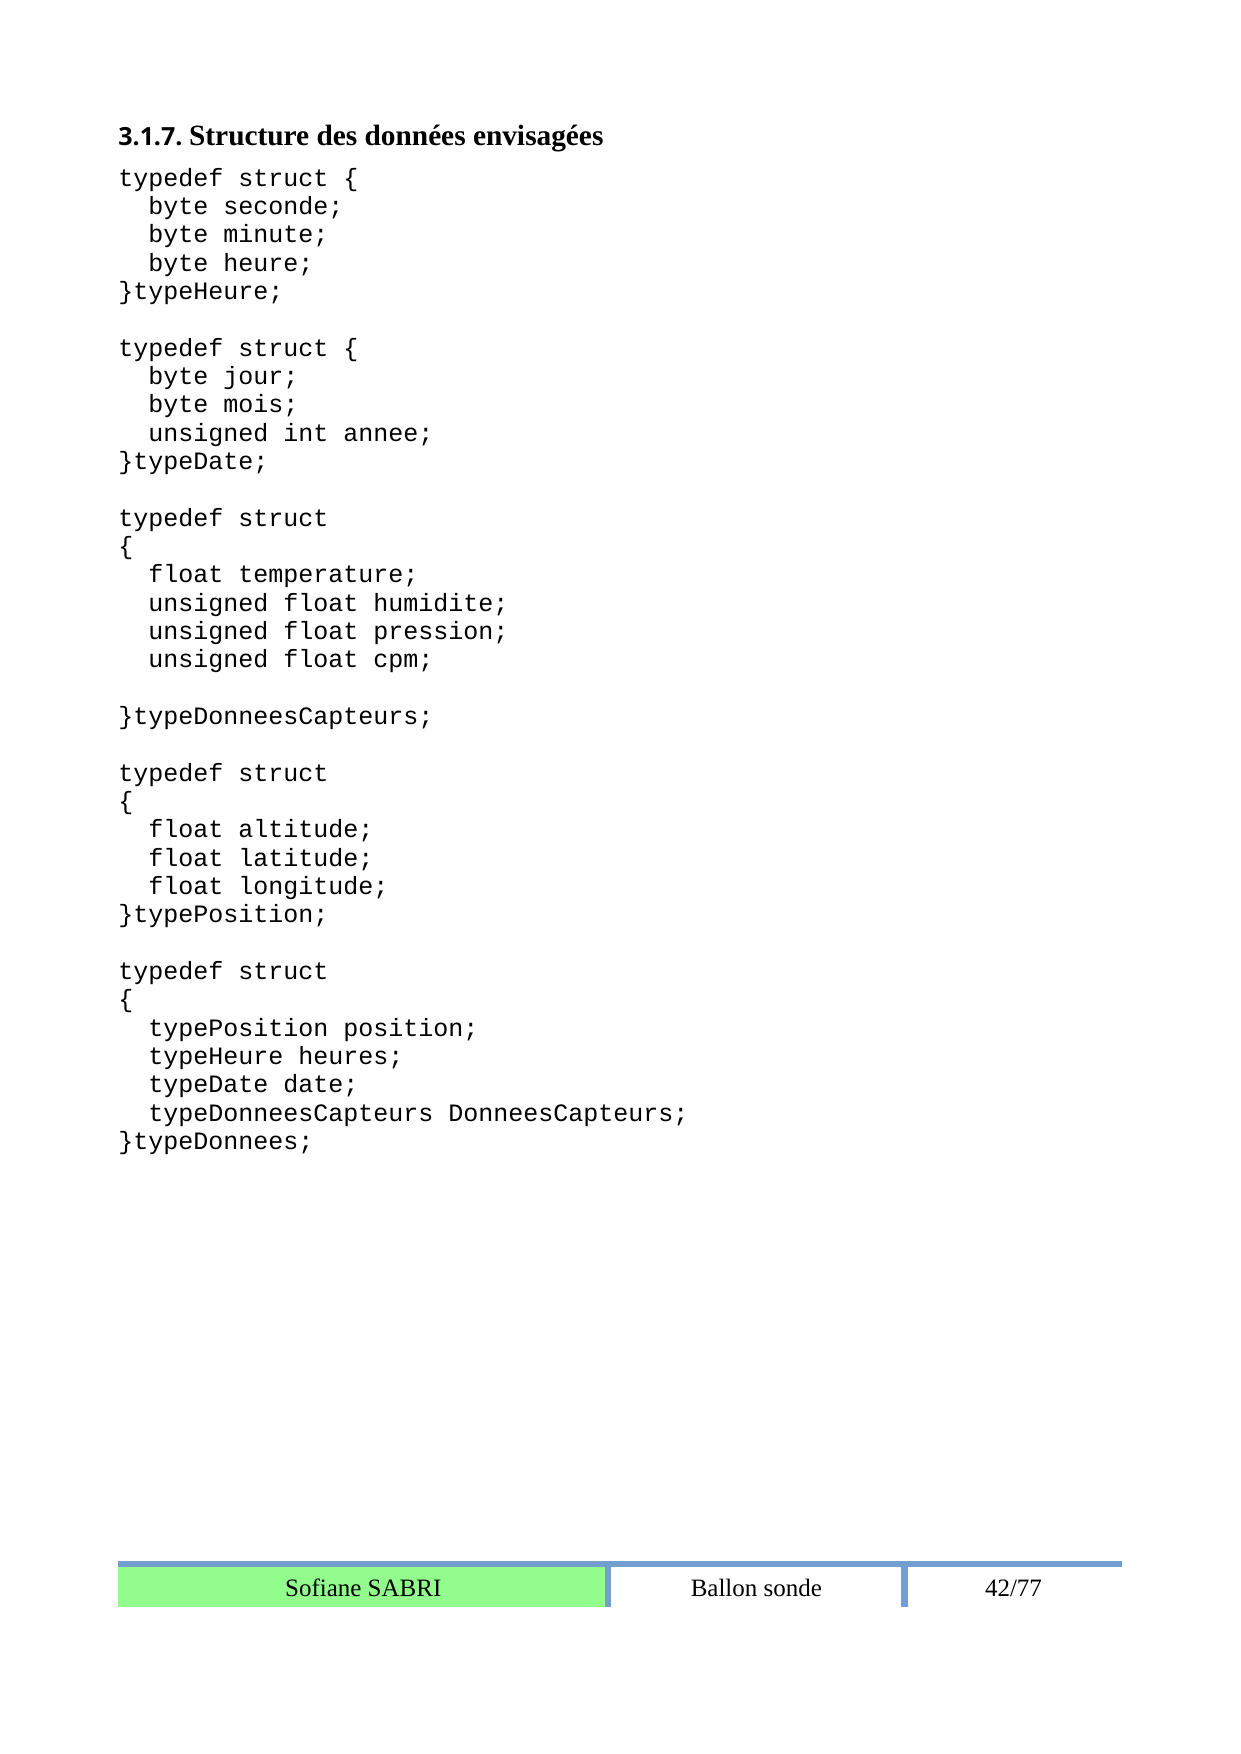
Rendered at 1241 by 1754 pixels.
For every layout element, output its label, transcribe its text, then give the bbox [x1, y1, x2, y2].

text typedef struct { [118, 335, 1122, 364]
text float longitude; [118, 874, 1122, 902]
text { [118, 789, 1122, 817]
subtitle Structure des données envisagées [118, 118, 1122, 153]
text typedef struct { [118, 165, 1122, 194]
text { [118, 987, 1122, 1015]
text float temperature; [118, 562, 1122, 590]
text }typeDate; [118, 449, 1122, 477]
text byte mois; [118, 392, 1122, 420]
text unsigned float cpm; [118, 647, 1122, 675]
text typeDate date; [118, 1072, 1122, 1100]
text }typeDonnees; [118, 1129, 1122, 1157]
text typeDonneesCapteurs DonneesCapteurs; [118, 1100, 1122, 1129]
text { [118, 534, 1122, 562]
text }typeHeure; [118, 279, 1122, 307]
text }typePosition; [118, 902, 1122, 930]
text byte minute; [118, 222, 1122, 250]
text unsigned int annee; [118, 420, 1122, 449]
text byte seconde; [118, 194, 1122, 222]
text typedef struct [118, 760, 1122, 789]
text typedef struct [118, 505, 1122, 534]
text byte heure; [118, 250, 1122, 279]
text typeHeure heures; [118, 1044, 1122, 1072]
text typedef struct [118, 959, 1122, 987]
text typePosition position; [118, 1015, 1122, 1044]
text float altitude; [118, 817, 1122, 845]
text byte jour; [118, 364, 1122, 392]
text unsigned float humidite; [118, 590, 1122, 619]
text }typeDonneesCapteurs; [118, 704, 1122, 732]
text float latitude; [118, 845, 1122, 874]
text unsigned float pression; [118, 619, 1122, 647]
